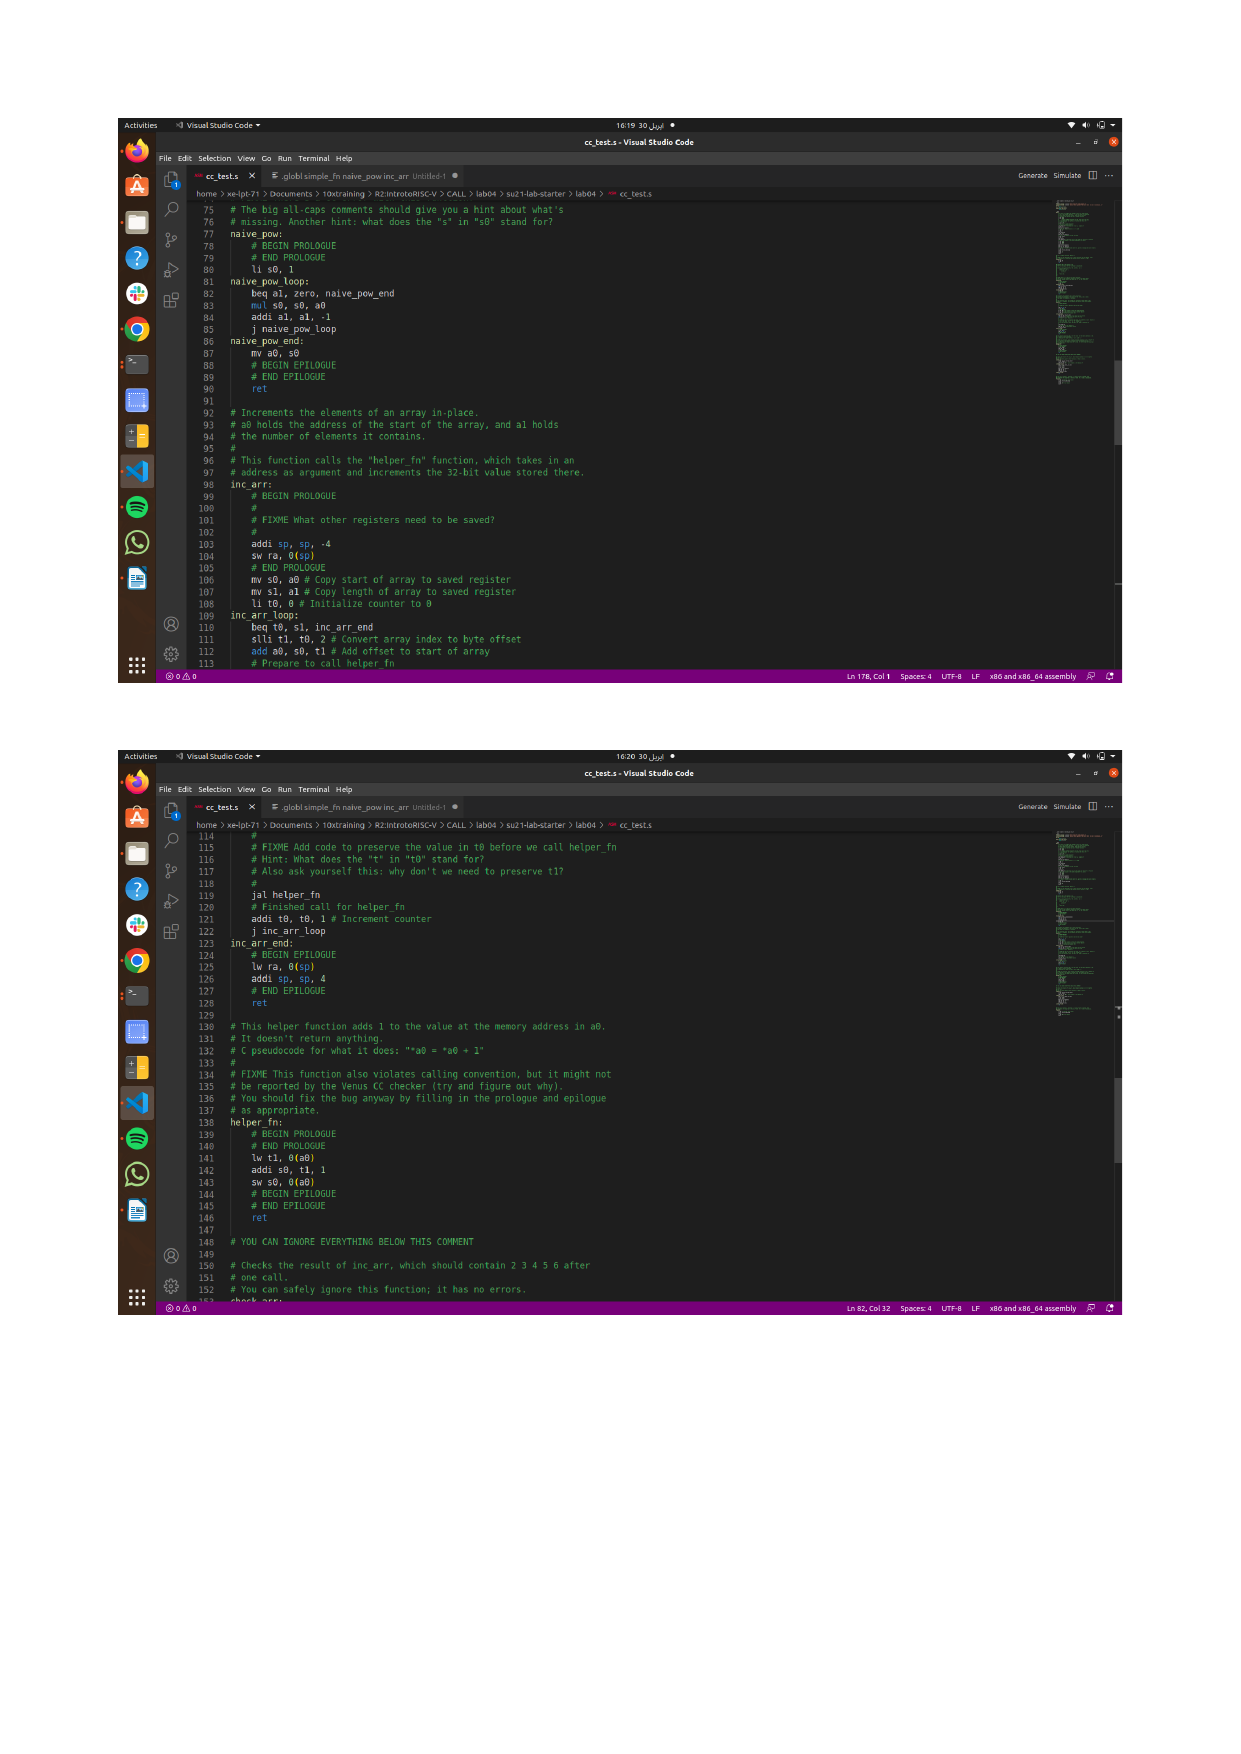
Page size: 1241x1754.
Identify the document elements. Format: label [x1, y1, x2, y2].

picture [118, 750, 1123, 1315]
picture [118, 118, 1123, 683]
